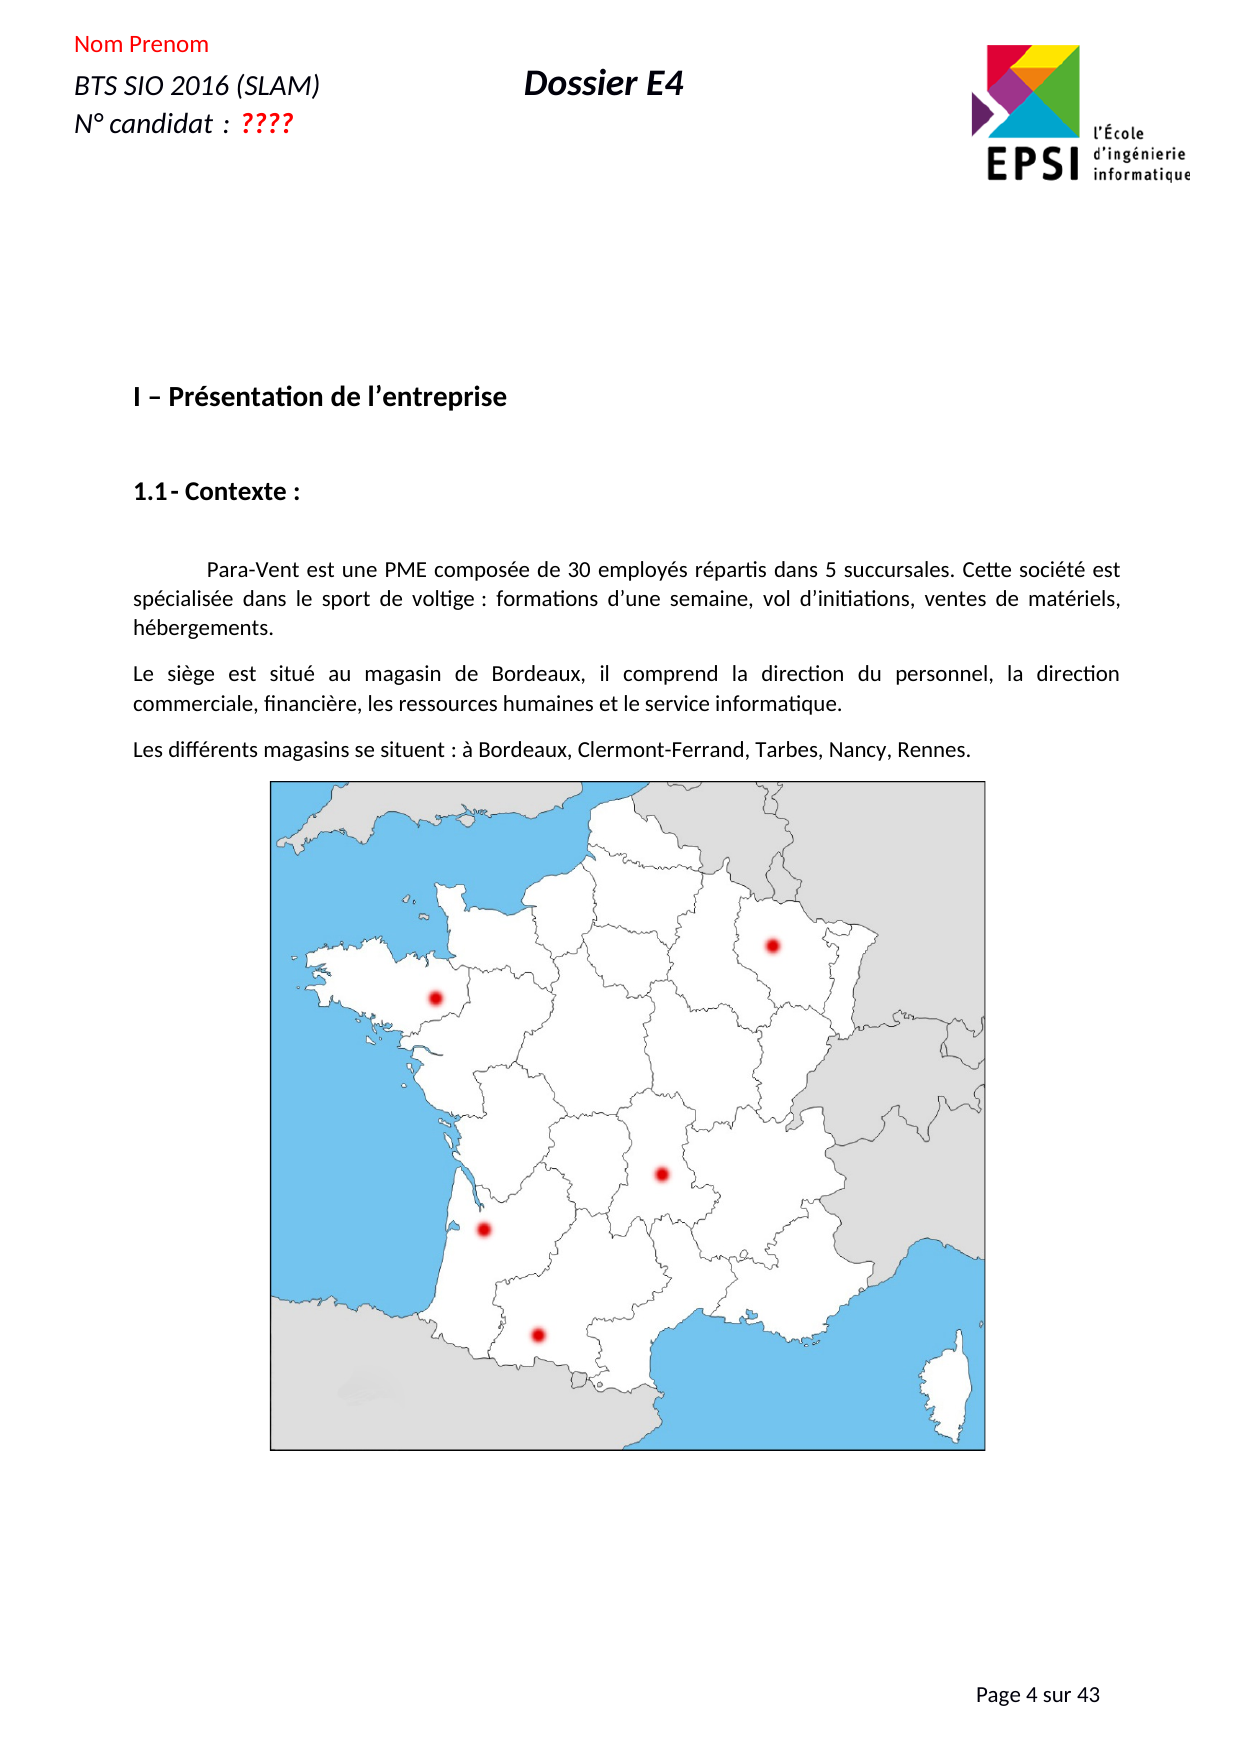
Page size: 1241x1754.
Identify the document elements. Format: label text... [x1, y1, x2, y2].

text Para-Vent est une PME composée de 30 employés répartis dans 5 succursales. Cette société est spécialisée dans le sport de voltige : formations d’une semaine, vol d’initiations, ventes de matériels, hébergements. [133, 555, 1122, 642]
text Les différents magasins se situent : à Bordeaux, Clermont-Ferrand, Tarbes, Nancy, Rennes. [133, 735, 1122, 763]
subtitle I – Présentation de l’entreprise [133, 378, 1122, 414]
text Le siège est situé au magasin de Bordeaux, il comprend la direction du personnel, la direction commerciale, financière, les ressources humaines et le service informatique. [133, 659, 1122, 717]
list - Contexte : [133, 474, 1122, 507]
